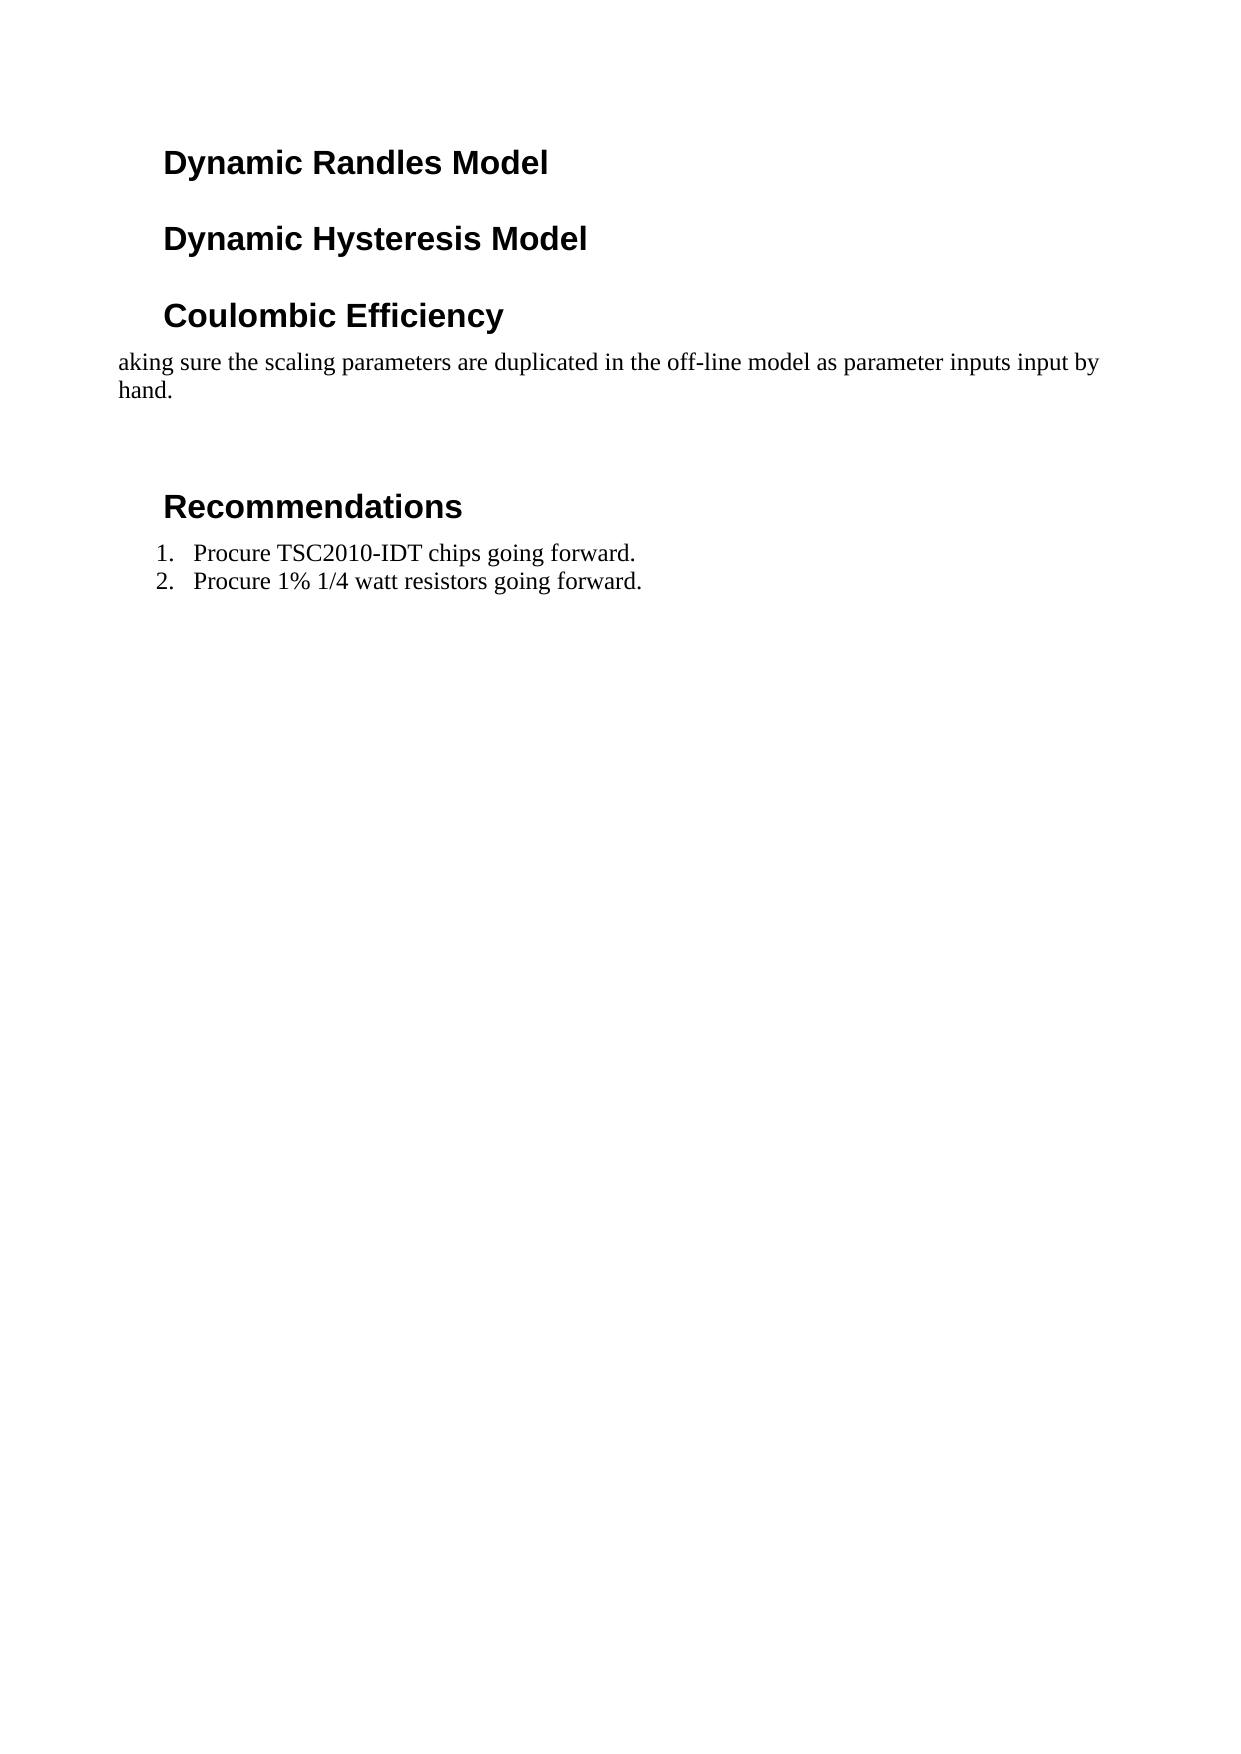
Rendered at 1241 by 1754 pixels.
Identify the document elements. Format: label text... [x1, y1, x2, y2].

subtitle Dynamic Hysteresis Model [118, 219, 1122, 258]
list Procure 1% 1/4 watt resistors going forward. [156, 566, 1122, 595]
subtitle Dynamic Randles Model [118, 143, 1122, 182]
text aking sure the scaling parameters are duplicated in the off-line model as parameter inputs input by hand. [118, 347, 1122, 404]
list Procure TSC2010-IDT chips going forward. [156, 538, 1122, 566]
subtitle Coulombic Efficiency [118, 295, 1122, 334]
subtitle Recommendations [118, 487, 1122, 525]
